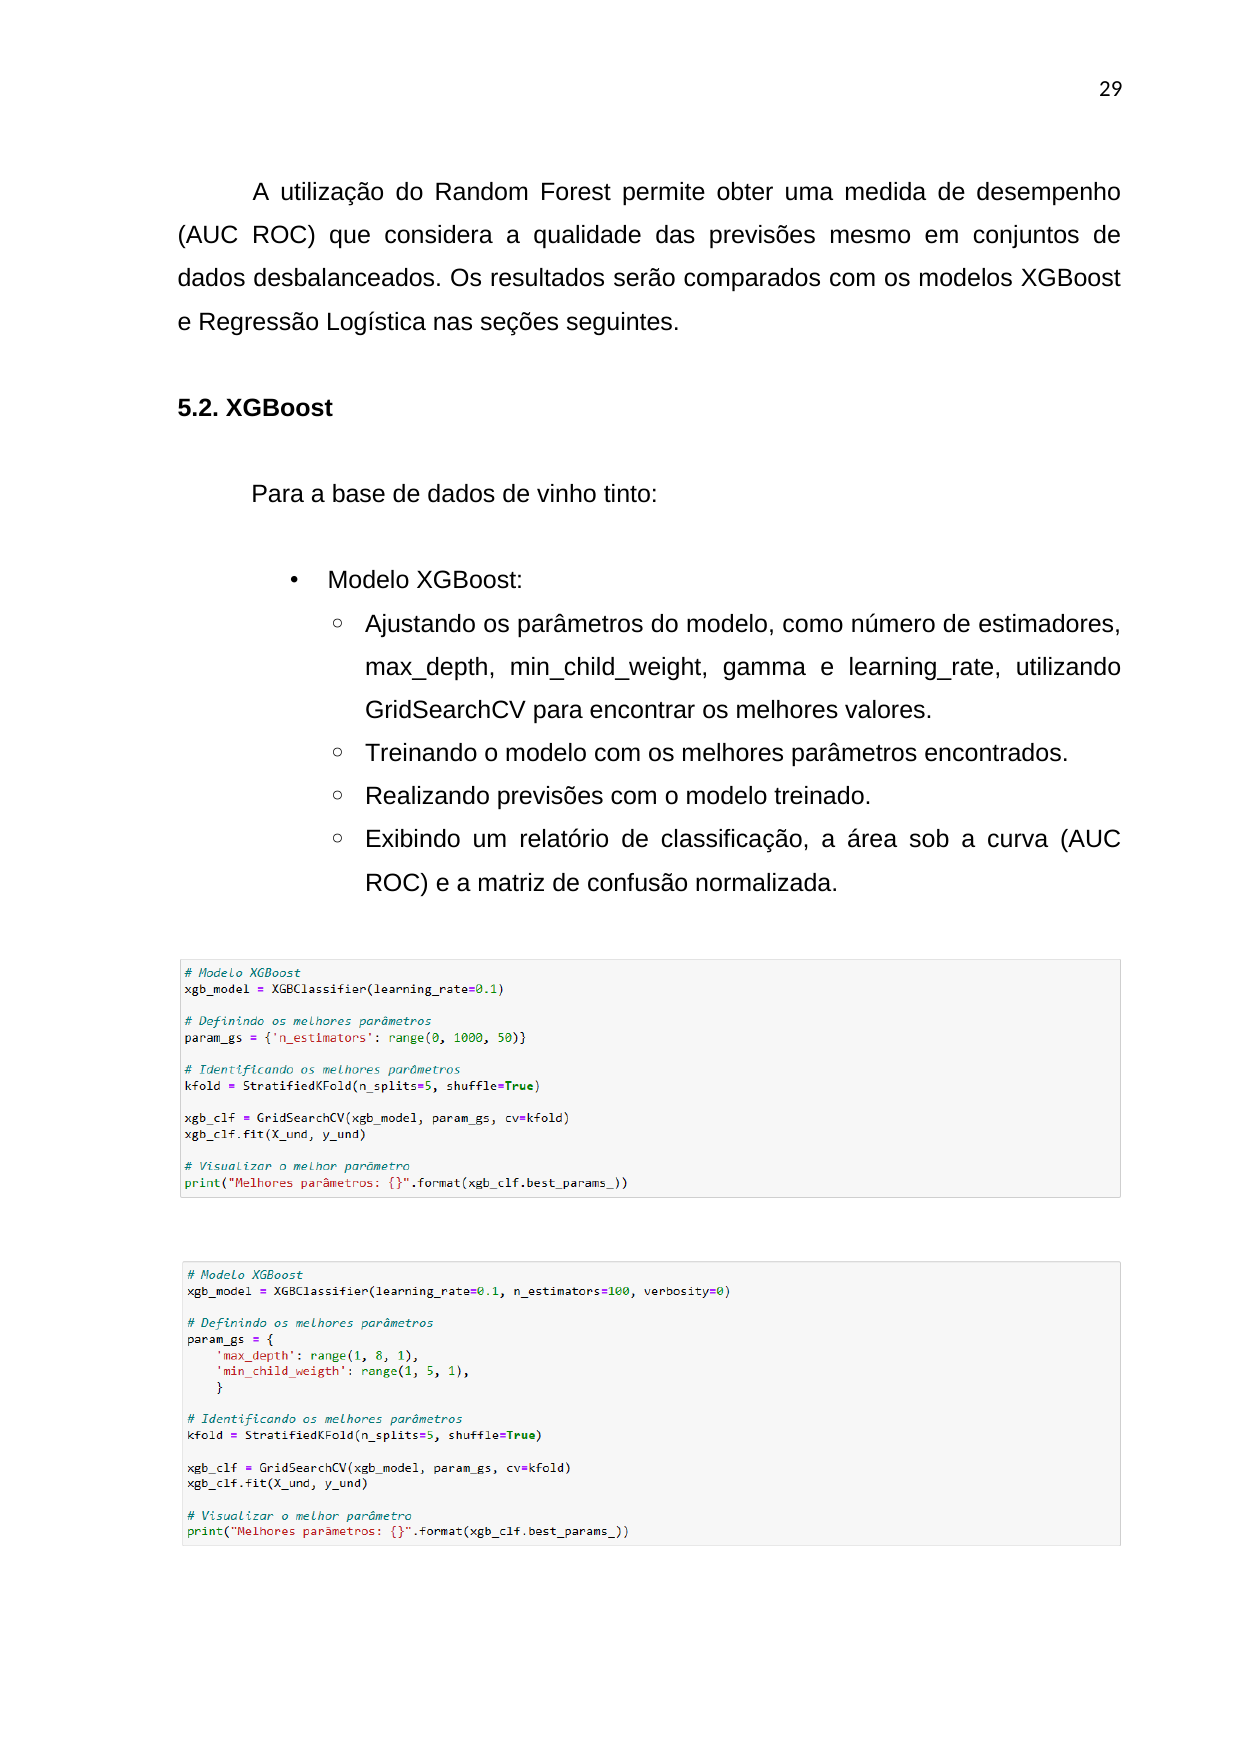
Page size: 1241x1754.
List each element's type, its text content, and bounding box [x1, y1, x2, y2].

list Exibindo um relatório de classificação, a área sob a curva (AUC ROC) e a matriz de confusão normalizada. [327, 824, 1122, 896]
list Ajustando os parâmetros do modelo, como número de estimadores, max_depth, min_child_weight, gamma e learning_rate, utilizando GridSearchCV para encontrar os melhores valores. [327, 608, 1122, 724]
list Treinando o modelo com os melhores parâmetros encontrados. [327, 738, 1122, 767]
subtitle 5.2. XGBoost [177, 393, 1122, 422]
picture [177, 1257, 1123, 1546]
list Modelo XGBoost: [290, 565, 1122, 594]
text Para a base de dados de vinho tinto: [177, 479, 1122, 508]
picture [177, 953, 1123, 1201]
text A utilização do Random Forest permite obter uma medida de desempenho (AUC ROC) que considera a qualidade das previsões mesmo em conjuntos de dados desbalanceados. Os resultados serão comparados com os modelos XGBoost e Regressão Logística nas seções seguintes. [177, 177, 1122, 335]
list Realizando previsões com o modelo treinado. [327, 781, 1122, 810]
